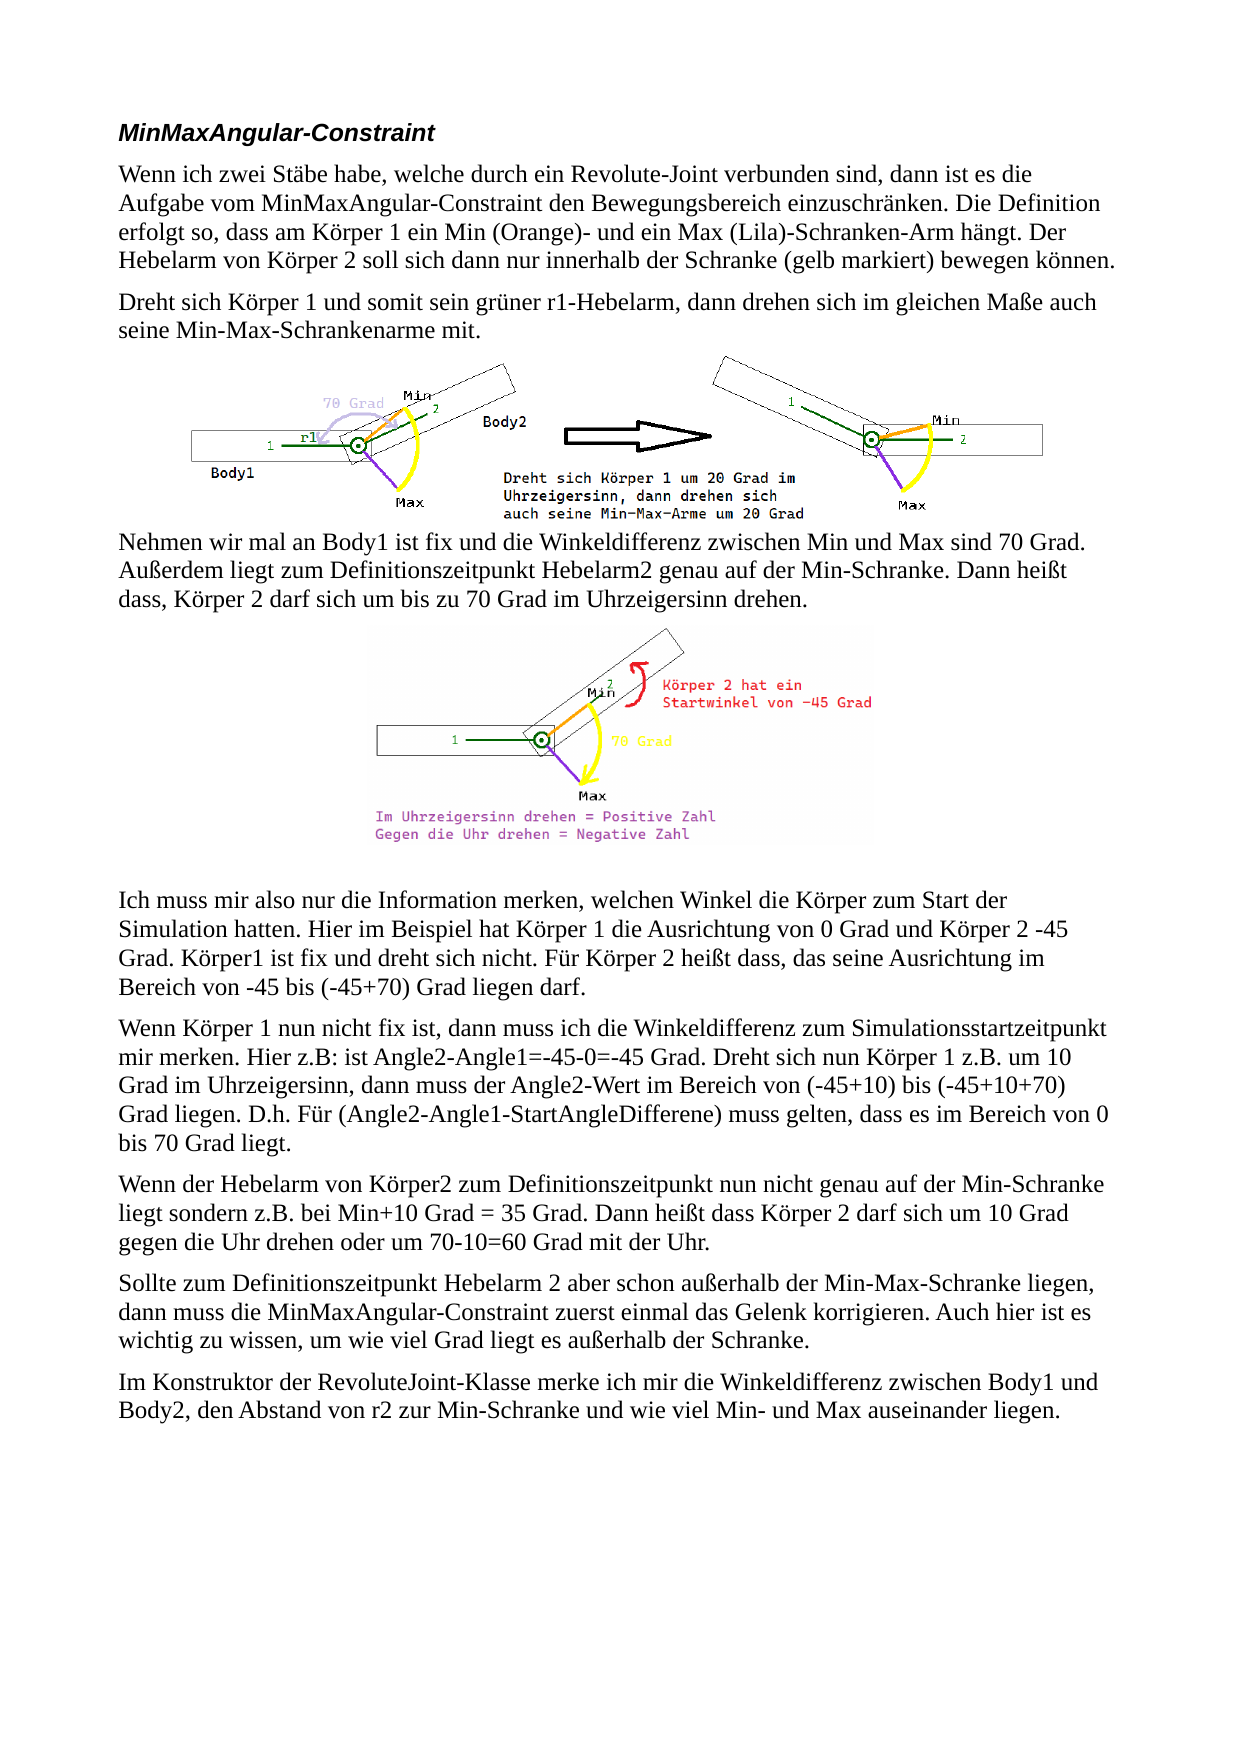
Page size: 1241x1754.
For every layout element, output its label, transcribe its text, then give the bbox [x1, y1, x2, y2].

text Ich muss mir also nur die Information merken, welchen Winkel die Körper zum Start der Simulation hatten. Hier im Beispiel hat Körper 1 die Ausrichtung von 0 Grad und Körper 2 -45 Grad. Körper1 ist fix und dreht sich nicht. Für Körper 2 heißt dass, das seine Ausrichtung im Bereich von -45 bis (-45+70) Grad liegen darf. [118, 886, 1122, 1001]
text Wenn ich zwei Stäbe habe, welche durch ein Revolute-Joint verbunden sind, dann ist es die Aufgabe vom MinMaxAngular-Constraint den Bewegungsbereich einzuschränken. Die Definition erfolgt so, dass am Körper 1 ein Min (Orange)- und ein Max (Lila)-Schranken-Arm hängt. Der Hebelarm von Körper 2 soll sich dann nur innerhalb der Schranke (gelb markiert) bewegen können. [118, 159, 1122, 274]
text Wenn Körper 1 nun nicht fix ist, dann muss ich die Winkeldifferenz zum Simulationsstartzeitpunkt mir merken. Hier z.B: ist Angle2-Angle1=-45-0=-45 Grad. Dreht sich nun Körper 1 z.B. um 10 Grad im Uhrzeigersinn, dann muss der Angle2-Wert im Bereich von (-45+10) bis (-45+10+70) Grad liegen. D.h. Für (Angle2-Angle1-StartAngleDifferene) muss gelten, dass es im Bereich von 0 bis 70 Grad liegt. [118, 1013, 1122, 1157]
subtitle MinMaxAngular-Constraint [118, 118, 1122, 147]
text Im Konstruktor der RevoluteJoint-Klasse merke ich mir die Winkeldifferenz zwischen Body1 und Body2, den Abstand von r2 zur Min-Schranke und wie viel Min- und Max auseinander liegen. [118, 1367, 1122, 1424]
text Nehmen wir mal an Body1 ist fix und die Winkeldifferenz zwischen Min und Max sind 70 Grad. Außerdem liegt zum Definitionszeitpunkt Hebelarm2 genau auf der Min-Schranke. Dann heißt dass, Körper 2 darf sich um bis zu 70 Grad im Uhrzeigersinn drehen. [118, 357, 1122, 613]
text Sollte zum Definitionszeitpunkt Hebelarm 2 aber schon außerhalb der Min-Max-Schranke liegen, dann muss die MinMaxAngular-Constraint zuerst einmal das Gelenk korrigieren. Auch hier ist es wichtig zu wissen, um wie viel Grad liegt es außerhalb der Schranke. [118, 1268, 1122, 1354]
picture [366, 625, 874, 845]
picture [187, 356, 1054, 527]
text Dreht sich Körper 1 und somit sein grüner r1-Hebelarm, dann drehen sich im gleichen Maße auch seine Min-Max-Schrankenarme mit. [118, 287, 1122, 344]
text Wenn der Hebelarm von Körper2 zum Definitionszeitpunkt nun nicht genau auf der Min-Schranke liegt sondern z.B. bei Min+10 Grad = 35 Grad. Dann heißt dass Körper 2 darf sich um 10 Grad gegen die Uhr drehen oder um 70-10=60 Grad mit der Uhr. [118, 1169, 1122, 1256]
